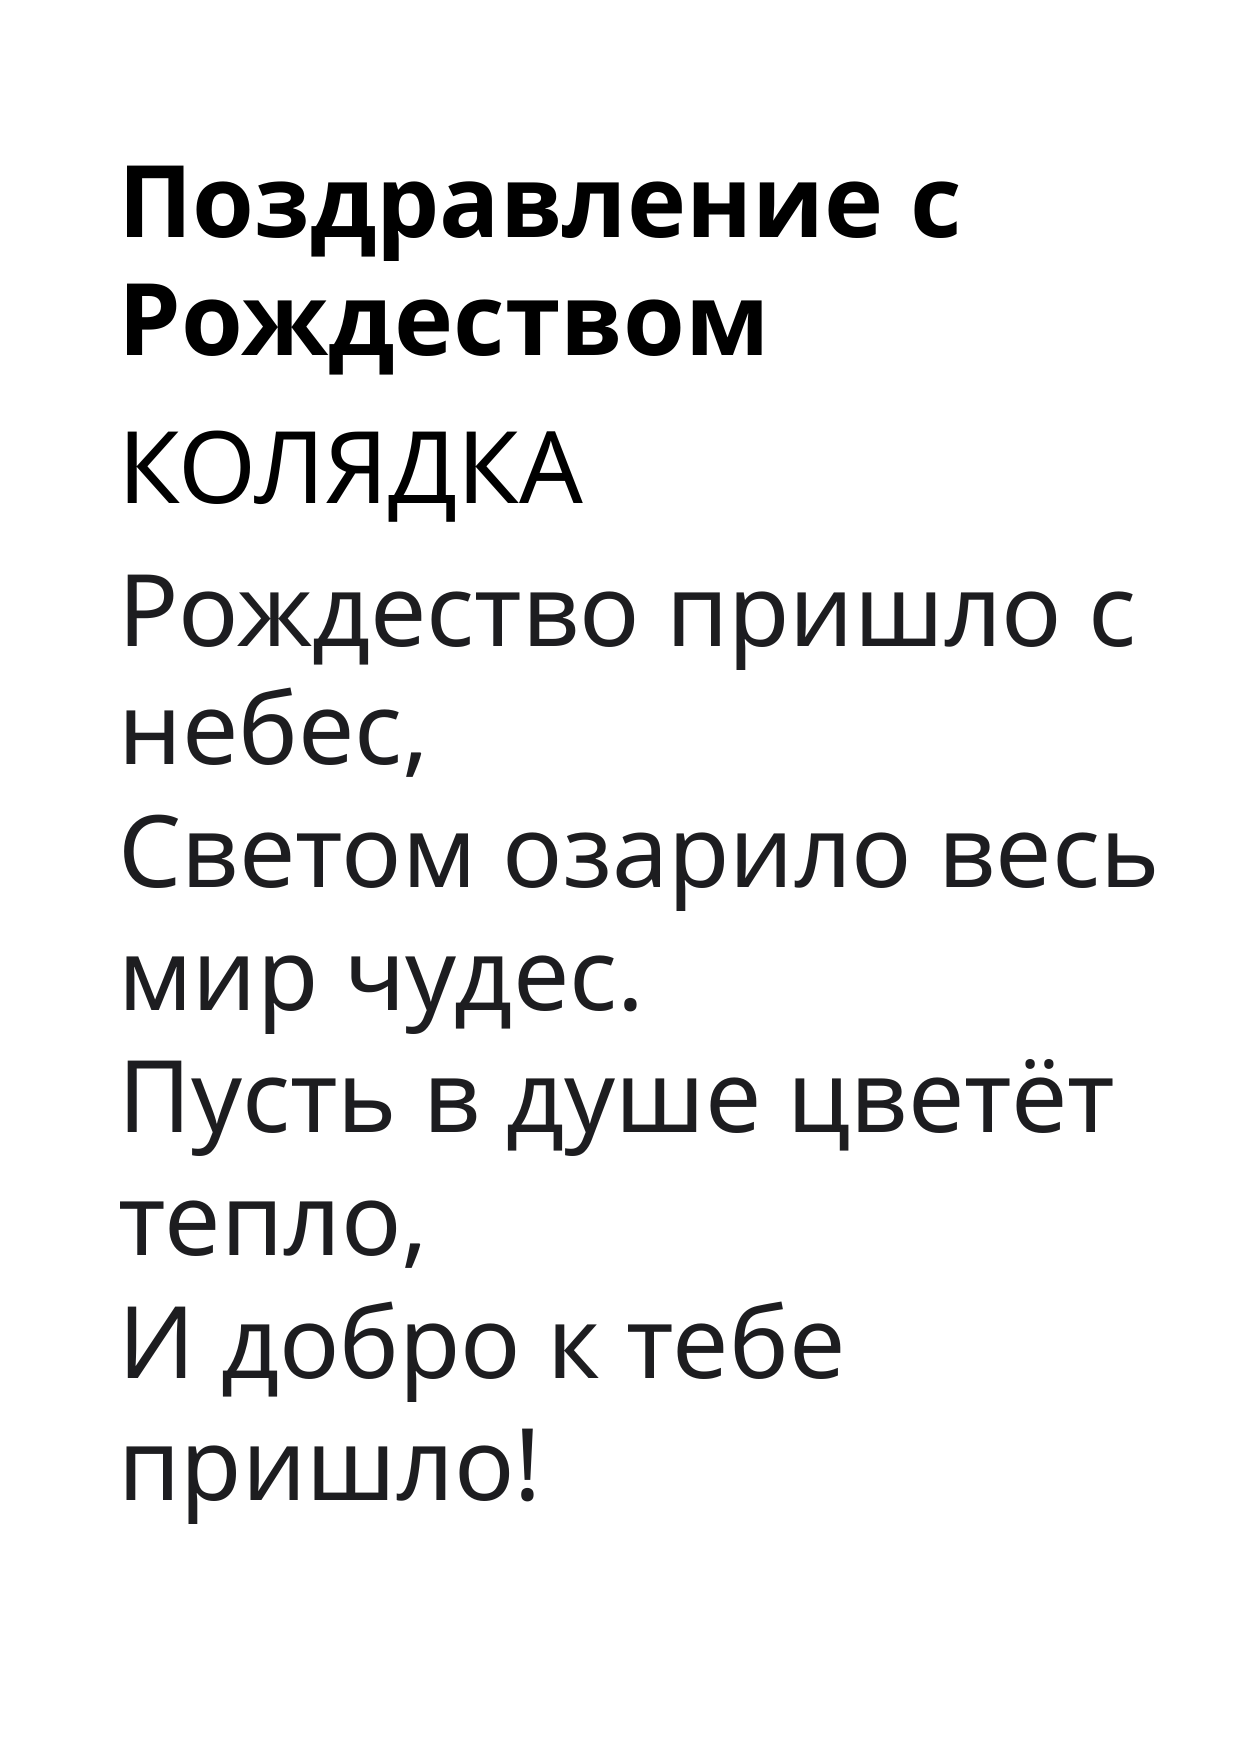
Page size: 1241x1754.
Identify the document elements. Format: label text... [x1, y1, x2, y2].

text КОЛЯДКА [118, 405, 1181, 528]
text Поздравление с Рождеством [118, 139, 1181, 384]
text Рождество пришло с небес, Светом озарило весь мир чудес. Пусть в душе цветёт тепло, И добро к тебе пришло! [118, 548, 1181, 1530]
